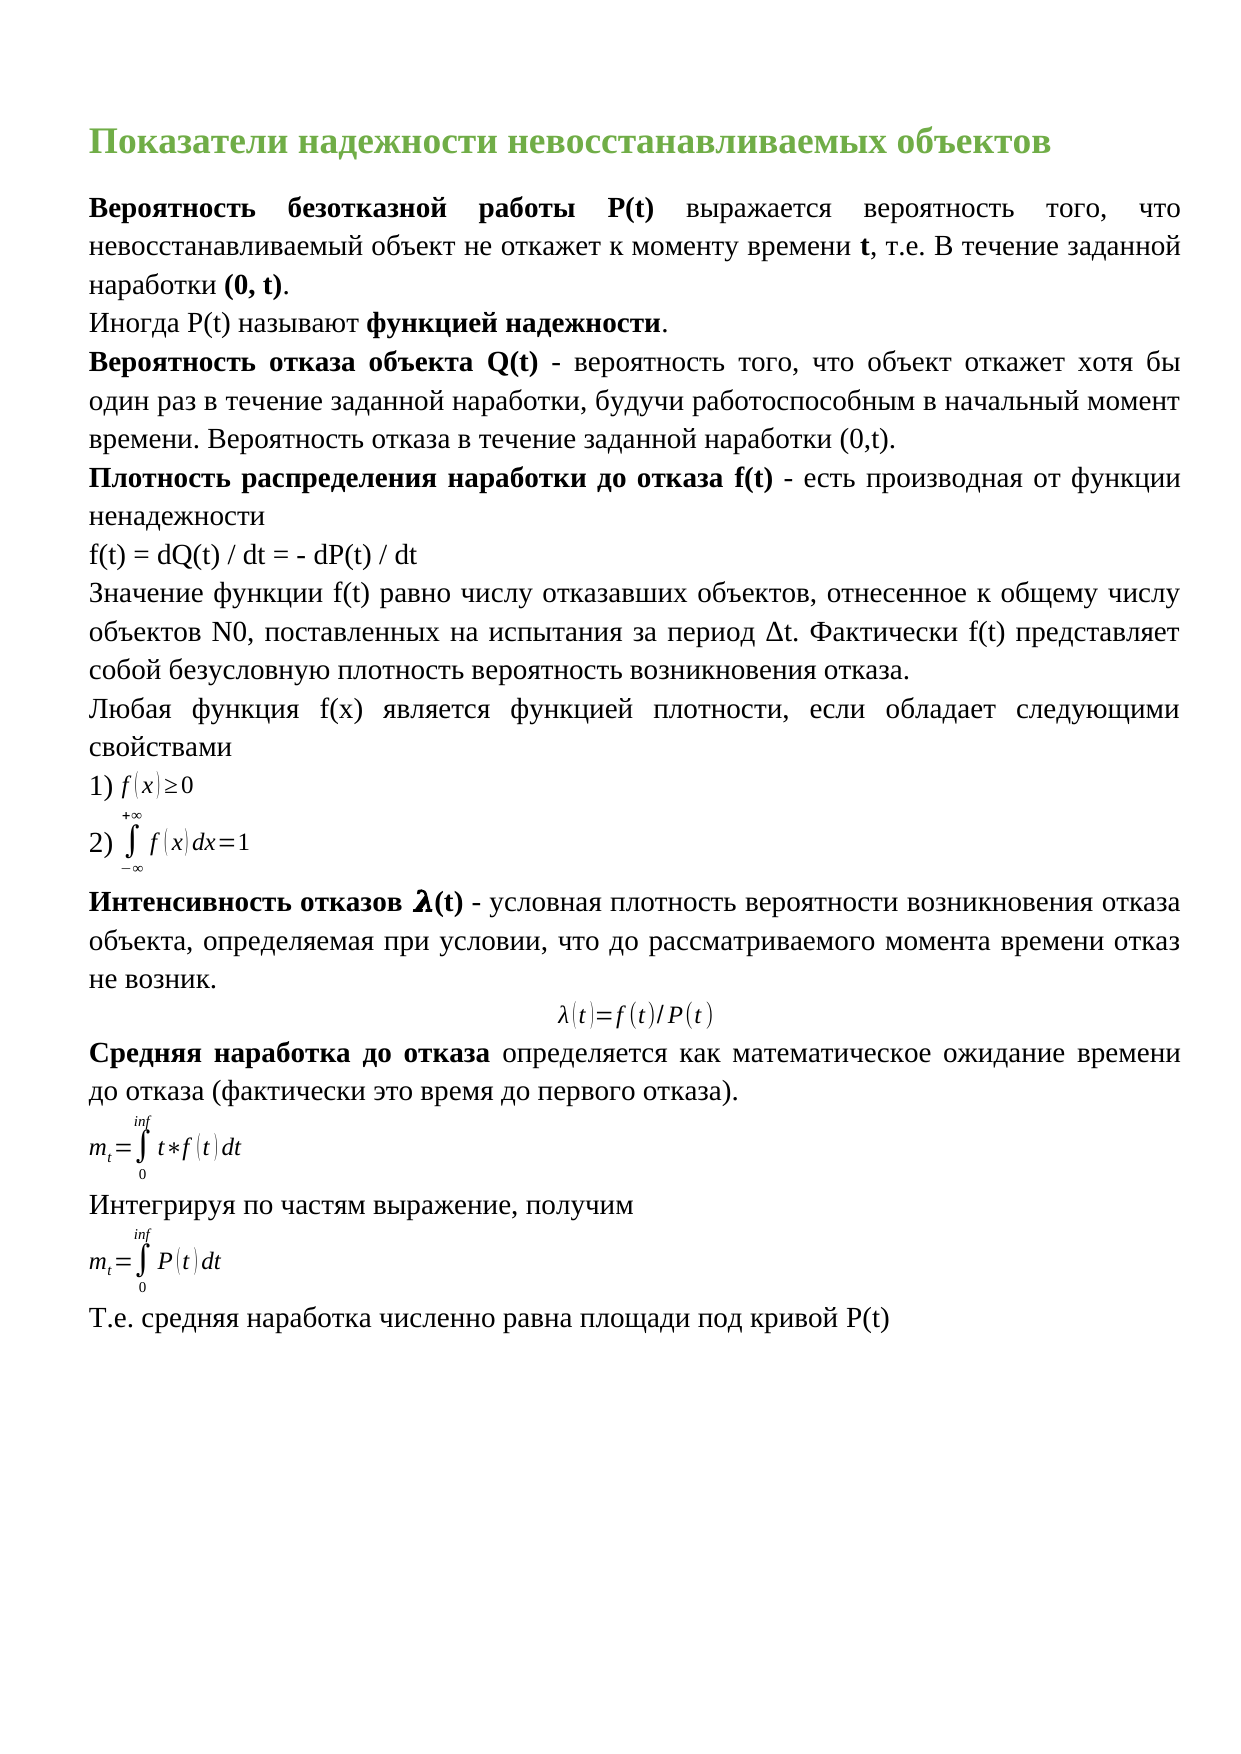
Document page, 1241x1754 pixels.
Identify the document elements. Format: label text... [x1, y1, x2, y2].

text Плотность распределения наработки до отказа f(t) - есть производная от функции ненадежности [89, 460, 1181, 532]
text Вероятность отказа объекта Q(t) - вероятность того, что объект откажет хотя бы один раз в течение заданной наработки, будучи работоспособным в начальный момент времени. Вероятность отказа в течение заданной наработки (0,t). [89, 344, 1181, 455]
text Интегрируя по частям выражение, получим [89, 1187, 1181, 1221]
text 2) [89, 807, 1181, 877]
text Любая функция f(x) является функцией плотности, если обладает следующими свойствами [89, 691, 1181, 763]
text Иногда P(t) называют функцией надежности. [89, 306, 1181, 339]
text Показатели надежности невосстанавливаемых объектов [89, 118, 1181, 161]
text Интенсивность отказов 𝝀(t) - условная плотность вероятности возникновения отказа объекта, определяемая при условии, что до рассматриваемого момента времени отказ не возник. [89, 882, 1181, 995]
text Т.е. средняя наработка численно равна площади под кривой P(t) [89, 1301, 1181, 1334]
text 1) [89, 768, 1181, 802]
text Средняя наработка до отказа определяется как математическое ожидание времени до отказа (фактически это время до первого отказа). [89, 1035, 1181, 1107]
text Вероятность безотказной работы P(t) выражается вероятность того, что невосстанавливаемый объект не откажет к моменту времени t, т.е. В течение заданной наработки (0, t). [89, 190, 1181, 301]
text f(t) = dQ(t) / dt = - dP(t) / dt [89, 537, 1181, 570]
text Значение функции f(t) равно числу отказавших объектов, отнесенное к общему числу объектов N0, поставленных на испытания за период Δt. Фактически f(t) представляет собой безусловную плотность вероятность возникновения отказа. [89, 575, 1181, 686]
